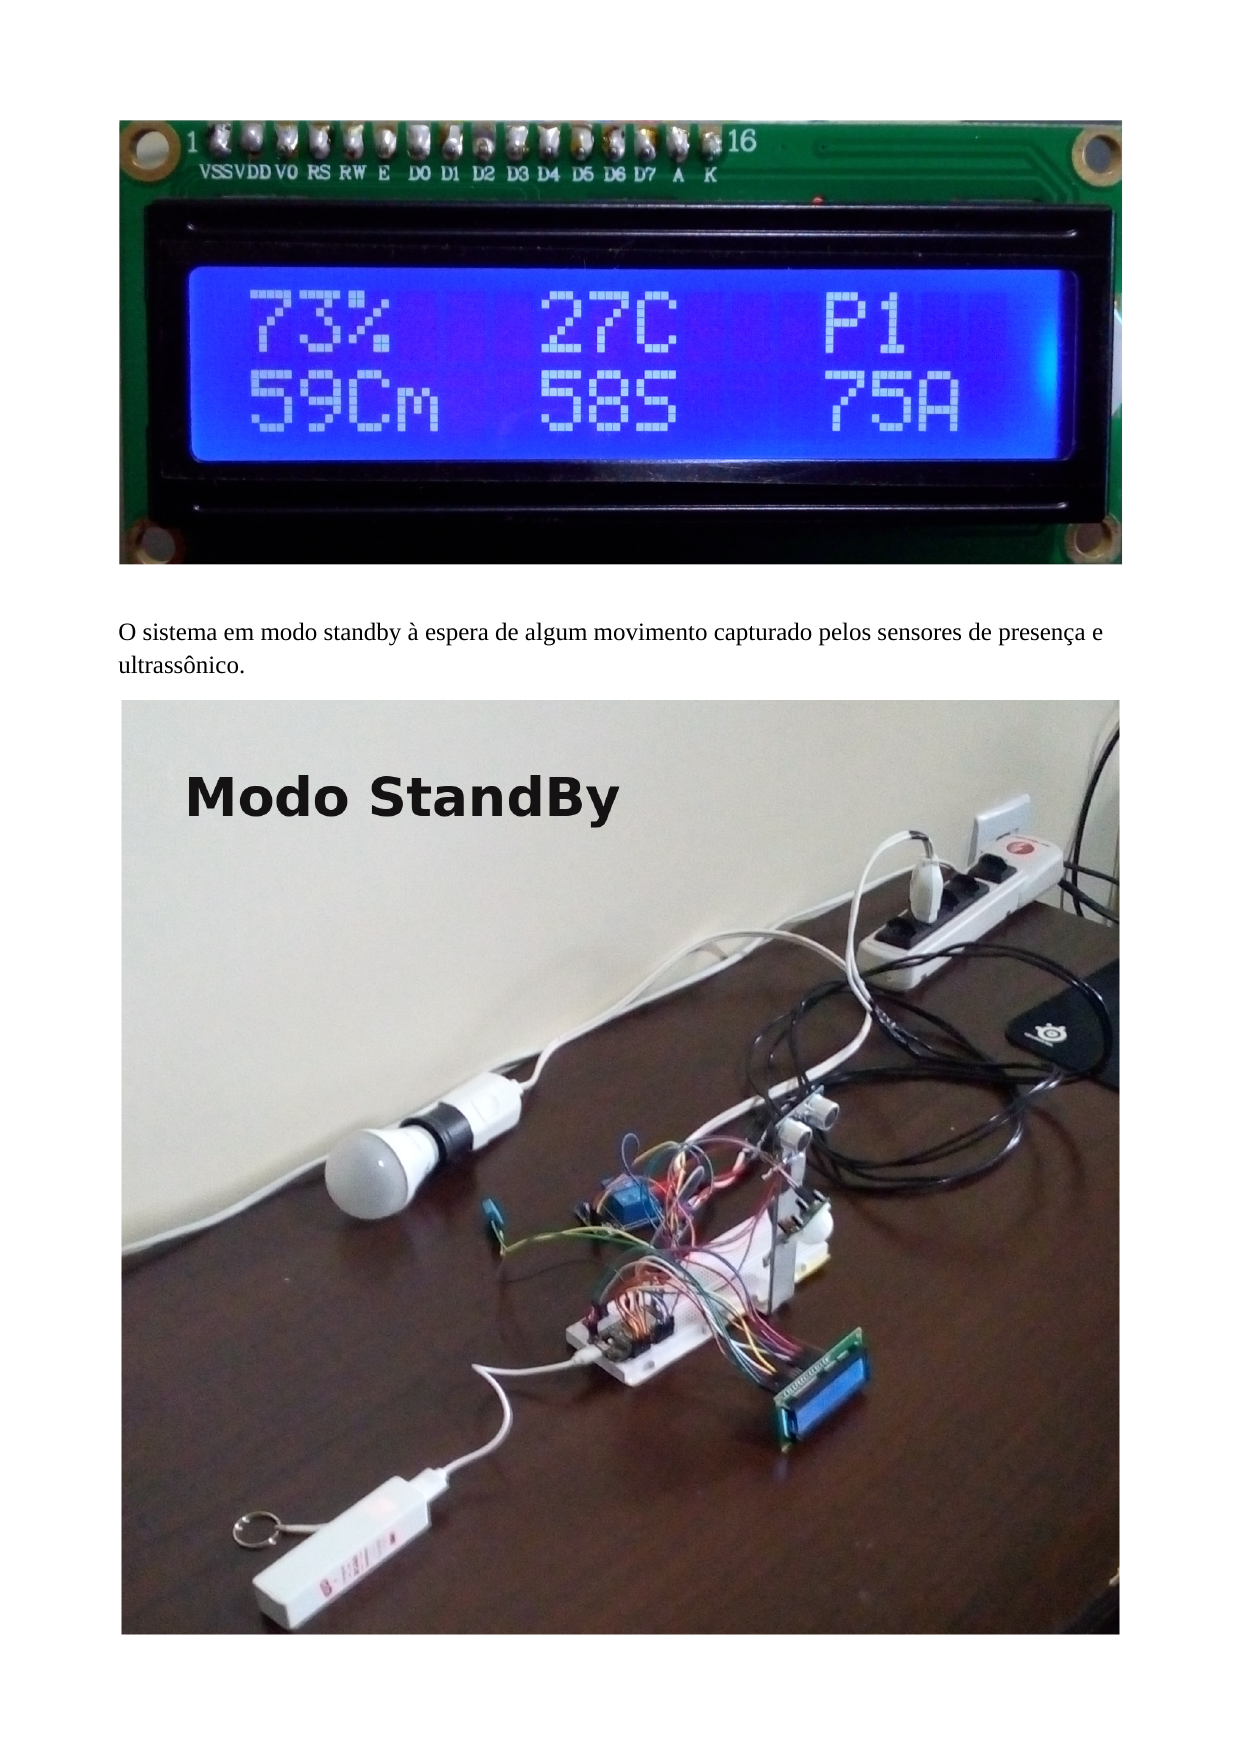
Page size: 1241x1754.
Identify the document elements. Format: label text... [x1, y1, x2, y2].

text O sistema em modo standby à espera de algum movimento capturado pelos sensores de presença e ultrassônico. [118, 617, 1122, 679]
picture [118, 698, 1123, 1636]
picture [118, 118, 1123, 566]
